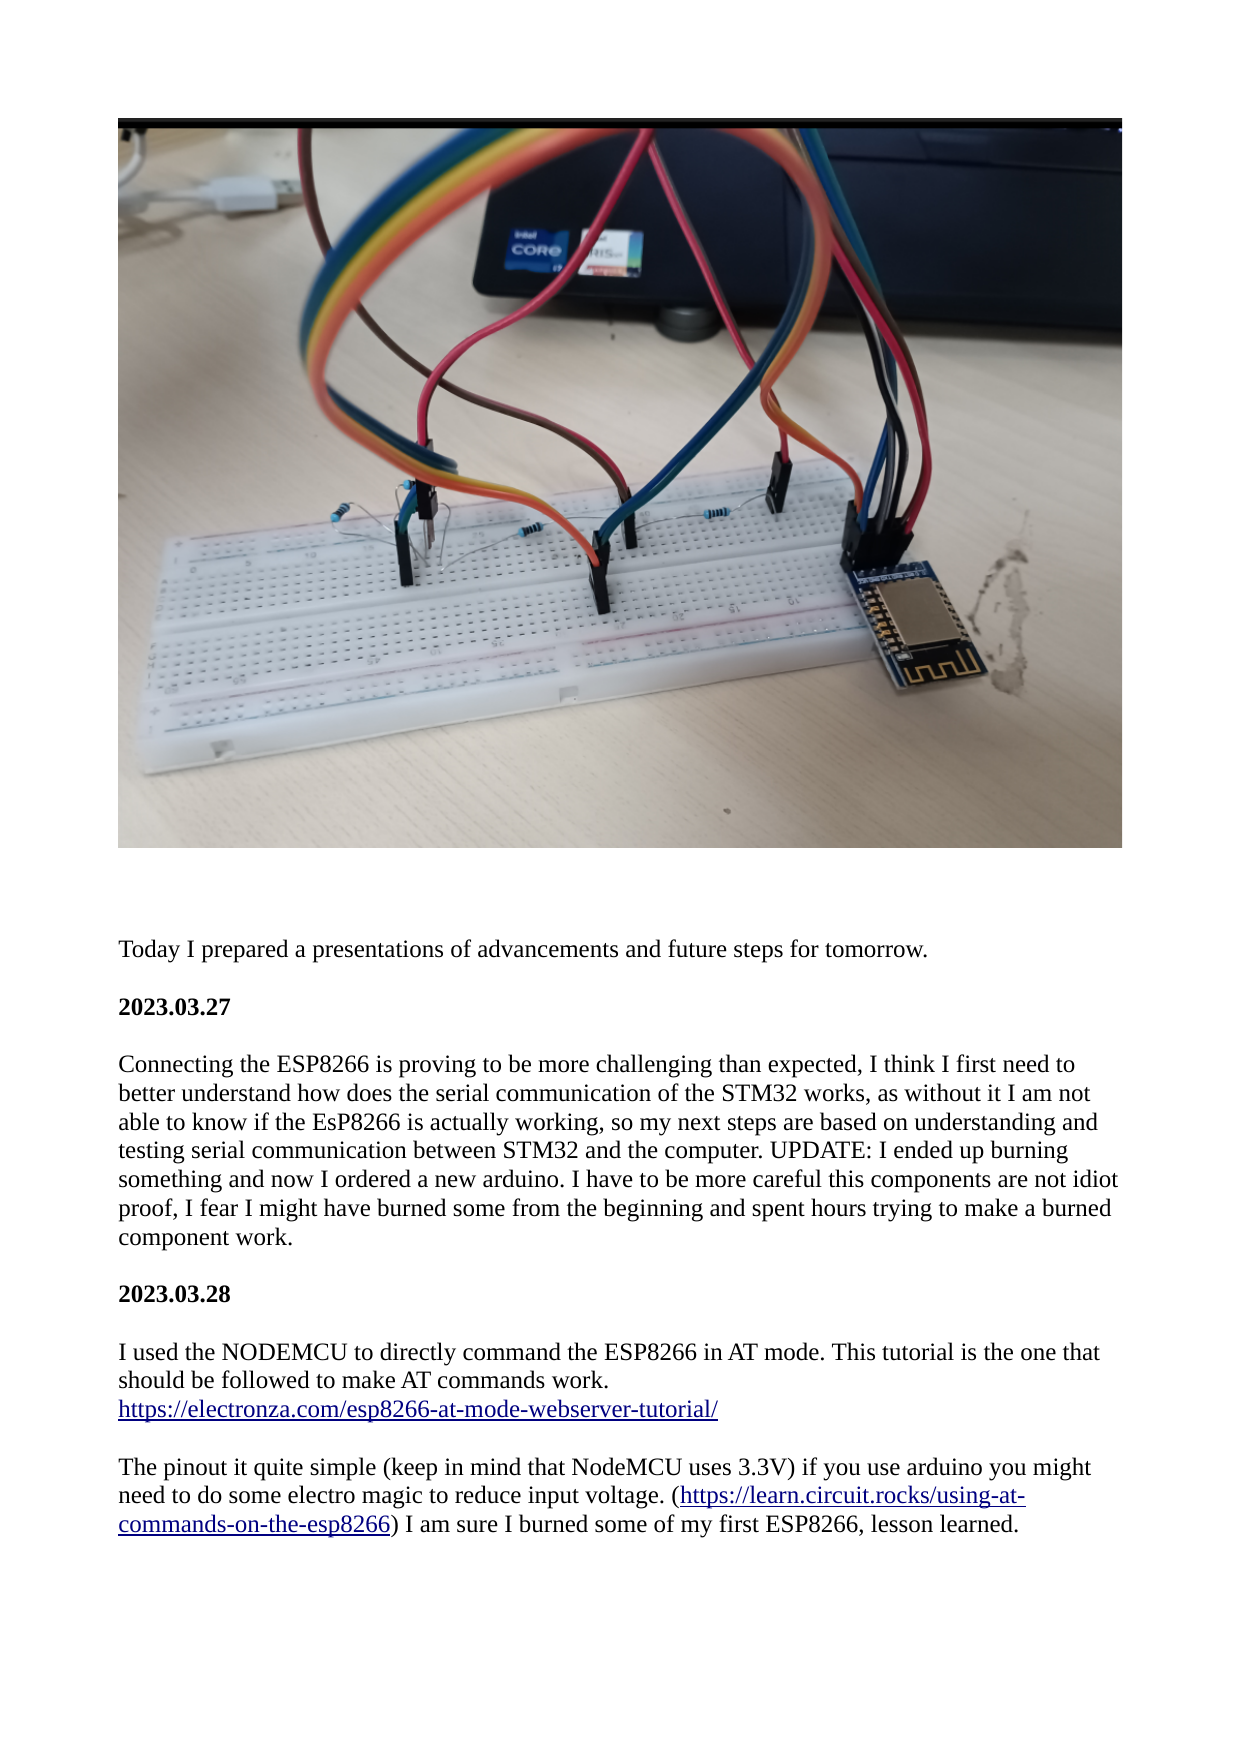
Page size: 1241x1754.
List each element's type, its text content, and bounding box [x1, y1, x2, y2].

text Connecting the ESP8266 is proving to be more challenging than expected, I think I first need to better understand how does the serial communication of the STM32 works, as without it I am not able to know if the EsP8266 is actually working, so my next steps are based on understanding and testing serial communication between STM32 and the computer. UPDATE: I ended up burning something and now I ordered a new arduino. I have to be more careful this components are not idiot proof, I fear I might have burned some from the beginning and spent hours trying to make a burned component work. [118, 1049, 1122, 1251]
text Today I prepared a presentations of advancements and future steps for tomorrow. [118, 934, 1122, 963]
text The pinout it quite simple (keep in mind that NodeMCU uses 3.3V) if you use arduino you might need to do some electro magic to reduce input voltage. (https://learn.circuit.rocks/using-at-commands-on-the-esp8266) I am sure I burned some of my first ESP8266, lesson learned. [118, 1452, 1122, 1538]
text https://electronza.com/esp8266-at-mode-webserver-tutorial/ [118, 1394, 1122, 1423]
picture [118, 118, 1123, 848]
text I used the NODEMCU to directly command the ESP8266 in AT mode. This tutorial is the one that should be followed to make AT commands work. [118, 1337, 1122, 1394]
text 2023.03.28 [118, 1279, 1122, 1308]
text 2023.03.27 [118, 992, 1122, 1021]
